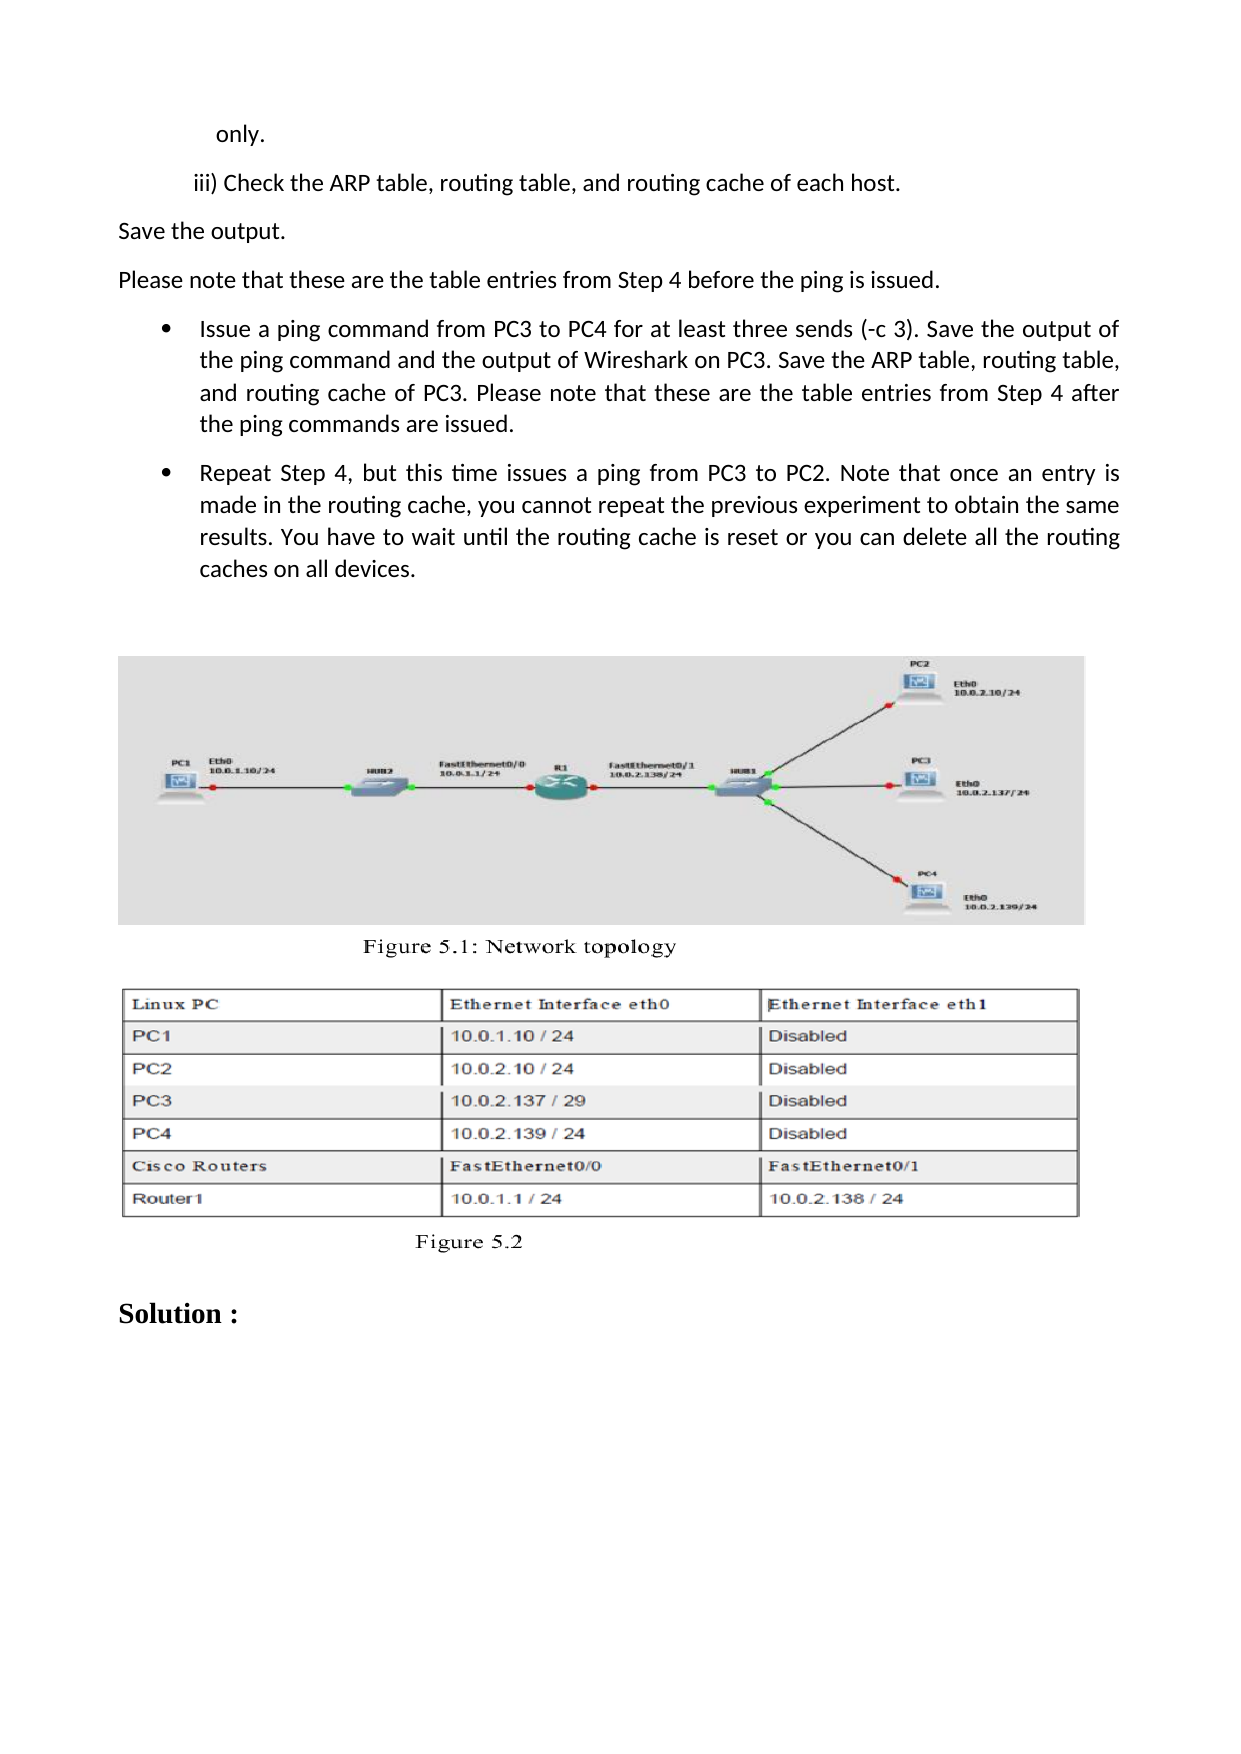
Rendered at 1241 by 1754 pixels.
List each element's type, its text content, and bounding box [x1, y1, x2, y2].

text Solution : [118, 1297, 1122, 1330]
list Repeat Step 4, but this time issues a ping from PC3 to PC2. Note that once an entry is made in the routing cache, you cannot repeat the previous experiment to obtain the same results. You have to wait until the routing cache is reset or you can delete all the routing caches on all devices. [162, 457, 1122, 584]
picture [118, 656, 1092, 1263]
list Issue a ping command from PC3 to PC4 for at least three sends (-c 3). Save the output of the ping command and the output of Wireshark on PC3. Save the ARP table, routing table, and routing cache of PC3. Please note that these are the table entries from Step 4 after the ping commands are issued. [162, 313, 1122, 439]
text iii) Check the ARP table, routing table, and routing cache of each host. [118, 167, 1122, 197]
text Save the output. [118, 215, 1122, 246]
text only. [118, 118, 1122, 149]
text Please note that these are the table entries from Step 4 before the ping is issued. [118, 264, 1122, 294]
